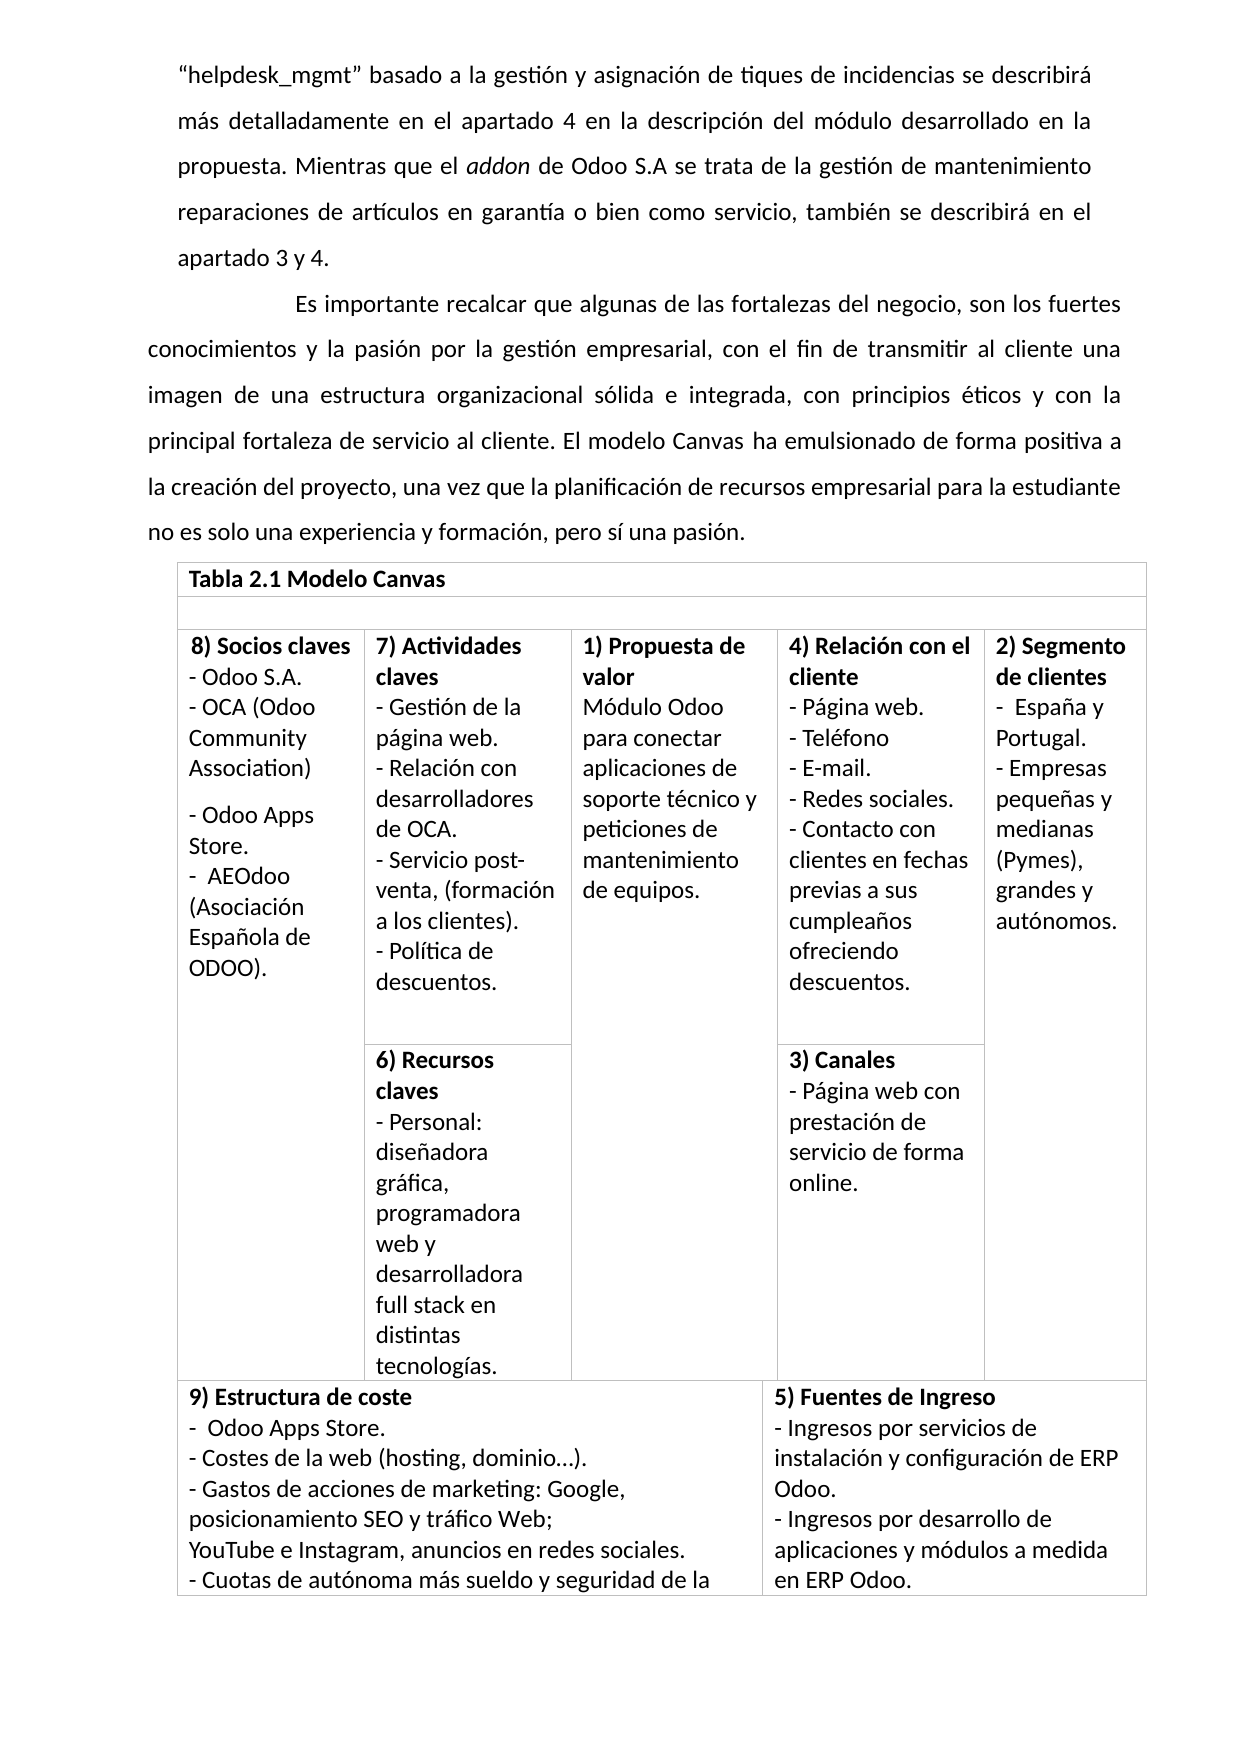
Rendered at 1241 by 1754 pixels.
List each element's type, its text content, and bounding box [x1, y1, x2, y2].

table_cell 7) Actividades claves - Gestión de la página web. - Relación con desarrolladores de OCA. - Servicio post-venta, (formación a los clientes). - Política de descuentos. [365, 630, 571, 1044]
table_cell 3) Canales - Página web con prestación de servicio de forma online. [778, 1045, 984, 1380]
table_cell 1) Propuesta de valor Módulo Odoo para conectar aplicaciones de soporte técnico y peticiones de mantenimiento de equipos. [572, 630, 777, 1380]
table_cell 4) Relación con el cliente - Página web. - Teléfono - E-mail. - Redes sociales. - Contacto con clientes en fechas previas a sus cumpleaños ofreciendo descuentos. [778, 630, 984, 1044]
table_cell 5) Fuentes de Ingreso - Ingresos por servicios de instalación y configuración de ERP Odoo. - Ingresos por desarrollo de aplicaciones y módulos a medida en ERP Odoo. [763, 1381, 1146, 1595]
table_cell 2) Segmento de clientes - España y Portugal. - Empresas pequeñas y medianas (Pymes), grandes y autónomos. [985, 630, 1146, 1380]
table_header Tabla 2.1 Modelo Canvas [178, 563, 1146, 596]
table_cell 9) Estructura de coste - Odoo Apps Store. - Costes de la web (hosting, dominio…). - Gastos de acciones de marketing: Google, posicionamiento SEO y tráfico Web; YouTube e Instagram, anuncios en redes sociales. - Cuotas de autónoma más sueldo y seguridad de la [178, 1381, 762, 1595]
text “helpdesk_mgmt” basado a la gestión y asignación de tiques de incidencias se describirá más detalladamente en el apartado 4 en la descripción del módulo desarrollado en la propuesta. Mientras que el addon de Odoo S.A se trata de la gestión de mantenimiento reparaciones de artículos en garantía o bien como servicio, también se describirá en el apartado 3 y 4. [177, 59, 1093, 272]
list Es importante recalcar que algunas de las fortalezas del negocio, son los fuertes conocimientos y la pasión por la gestión empresarial, con el fin de transmitir al cliente una imagen de una estructura organizacional sólida e integrada, con principios éticos y con la principal fortaleza de servicio al cliente. El modelo Canvas ha emulsionado de forma positiva a la creación del proyecto, una vez que la planificación de recursos empresarial para la estudiante no es solo una experiencia y formación, pero sí una pasión. [148, 288, 1122, 547]
table_cell 8) Socios claves - Odoo S.A. - OCA (Odoo Community Association) - Odoo Apps Store. - AEOdoo (Asociación Española de ODOO). [178, 630, 364, 1380]
table_cell 6) Recursos claves - Personal: diseñadora gráfica, programadora web y desarrolladora full stack en distintas tecnologías. [365, 1045, 571, 1380]
table_cell [178, 597, 1146, 629]
